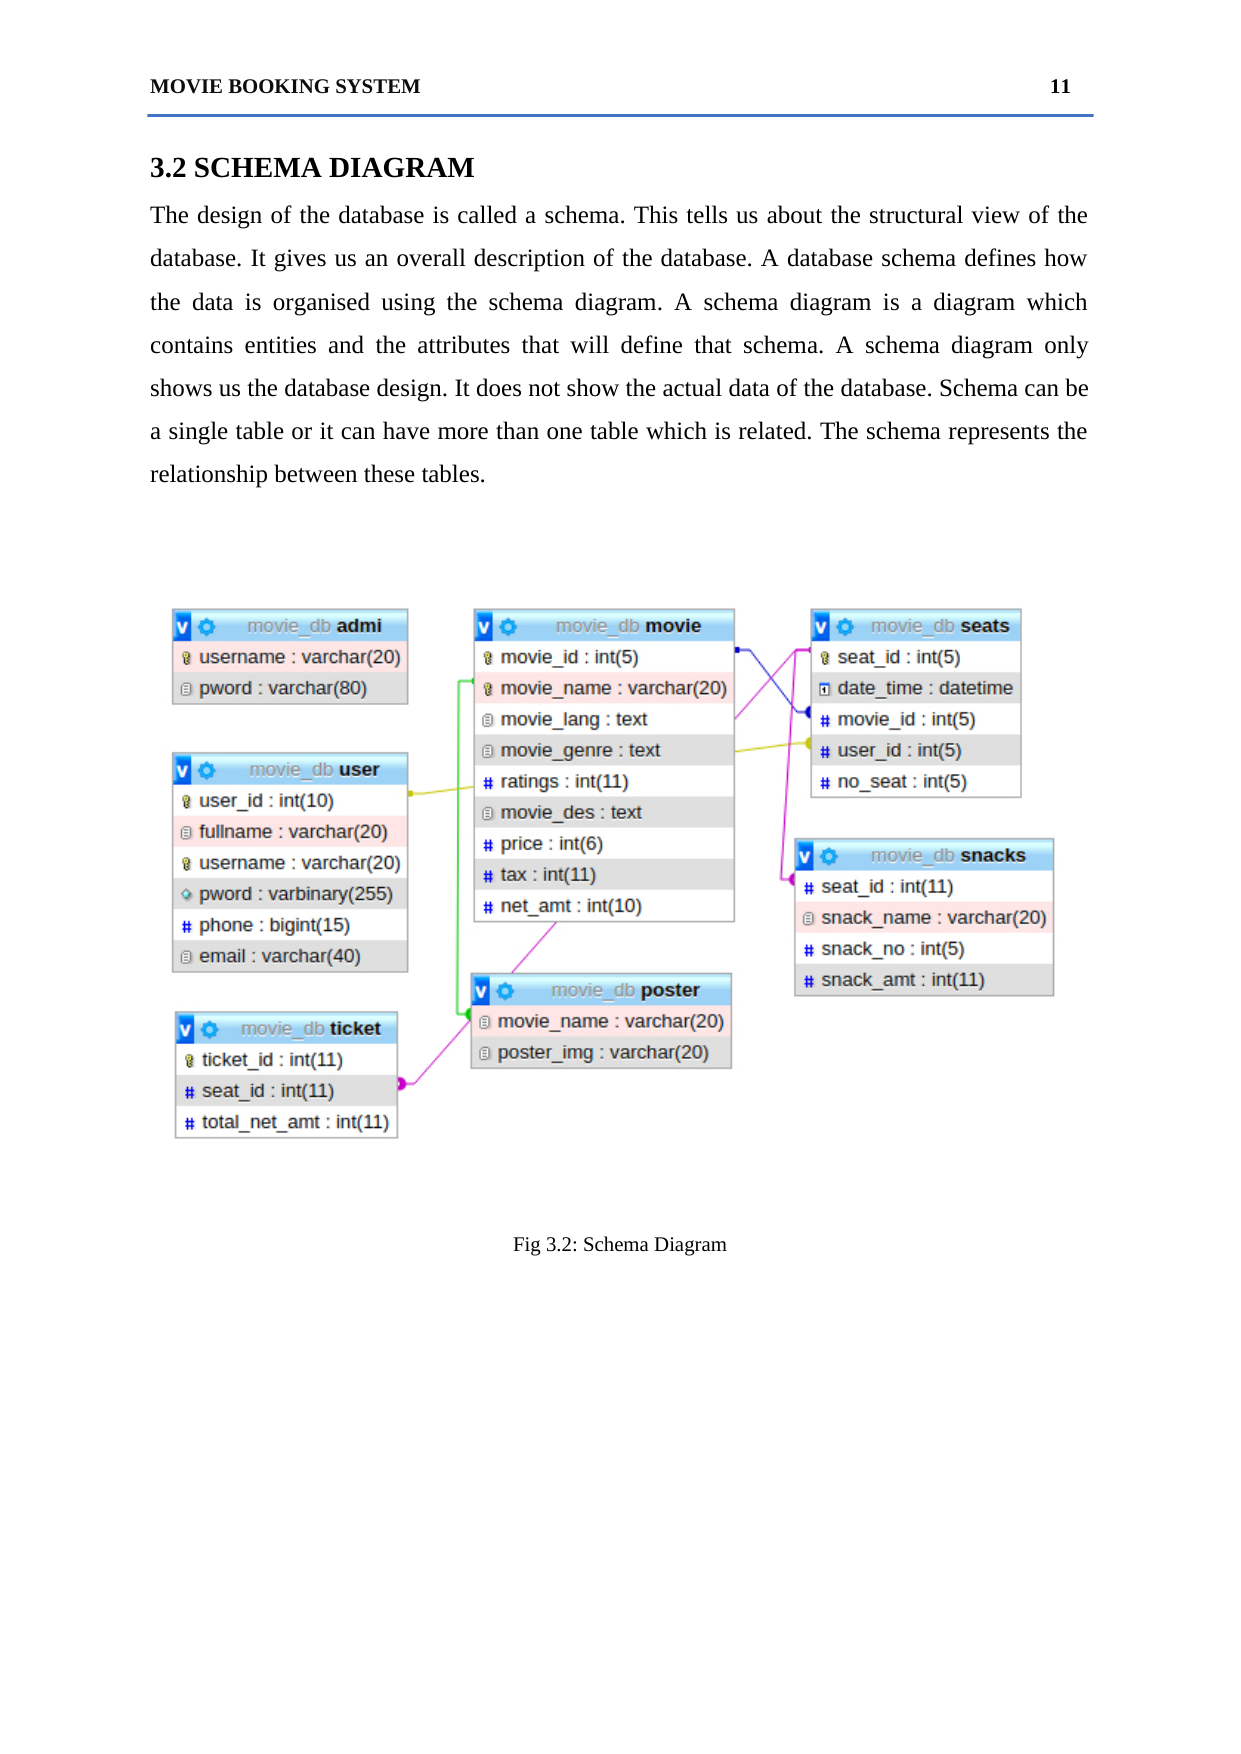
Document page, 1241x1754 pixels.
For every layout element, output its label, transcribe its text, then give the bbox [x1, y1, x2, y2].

picture [150, 588, 1090, 1161]
text The design of the database is called a schema. This tells us about the structural view of the database. It gives us an overall description of the database. A database schema defines how the data is organised using the schema diagram. A schema diagram is a diagram which contains entities and the attributes that will define that schema. A schema diagram only shows us the database design. It does not show the actual data of the database. Schema can be a single table or it can have more than one table which is related. The schema represents the relationship between these tables. [150, 200, 1089, 488]
text 3.2 SCHEMA DIAGRAM [150, 150, 1089, 184]
text Fig 3.2: Schema Diagram [150, 1232, 1089, 1256]
